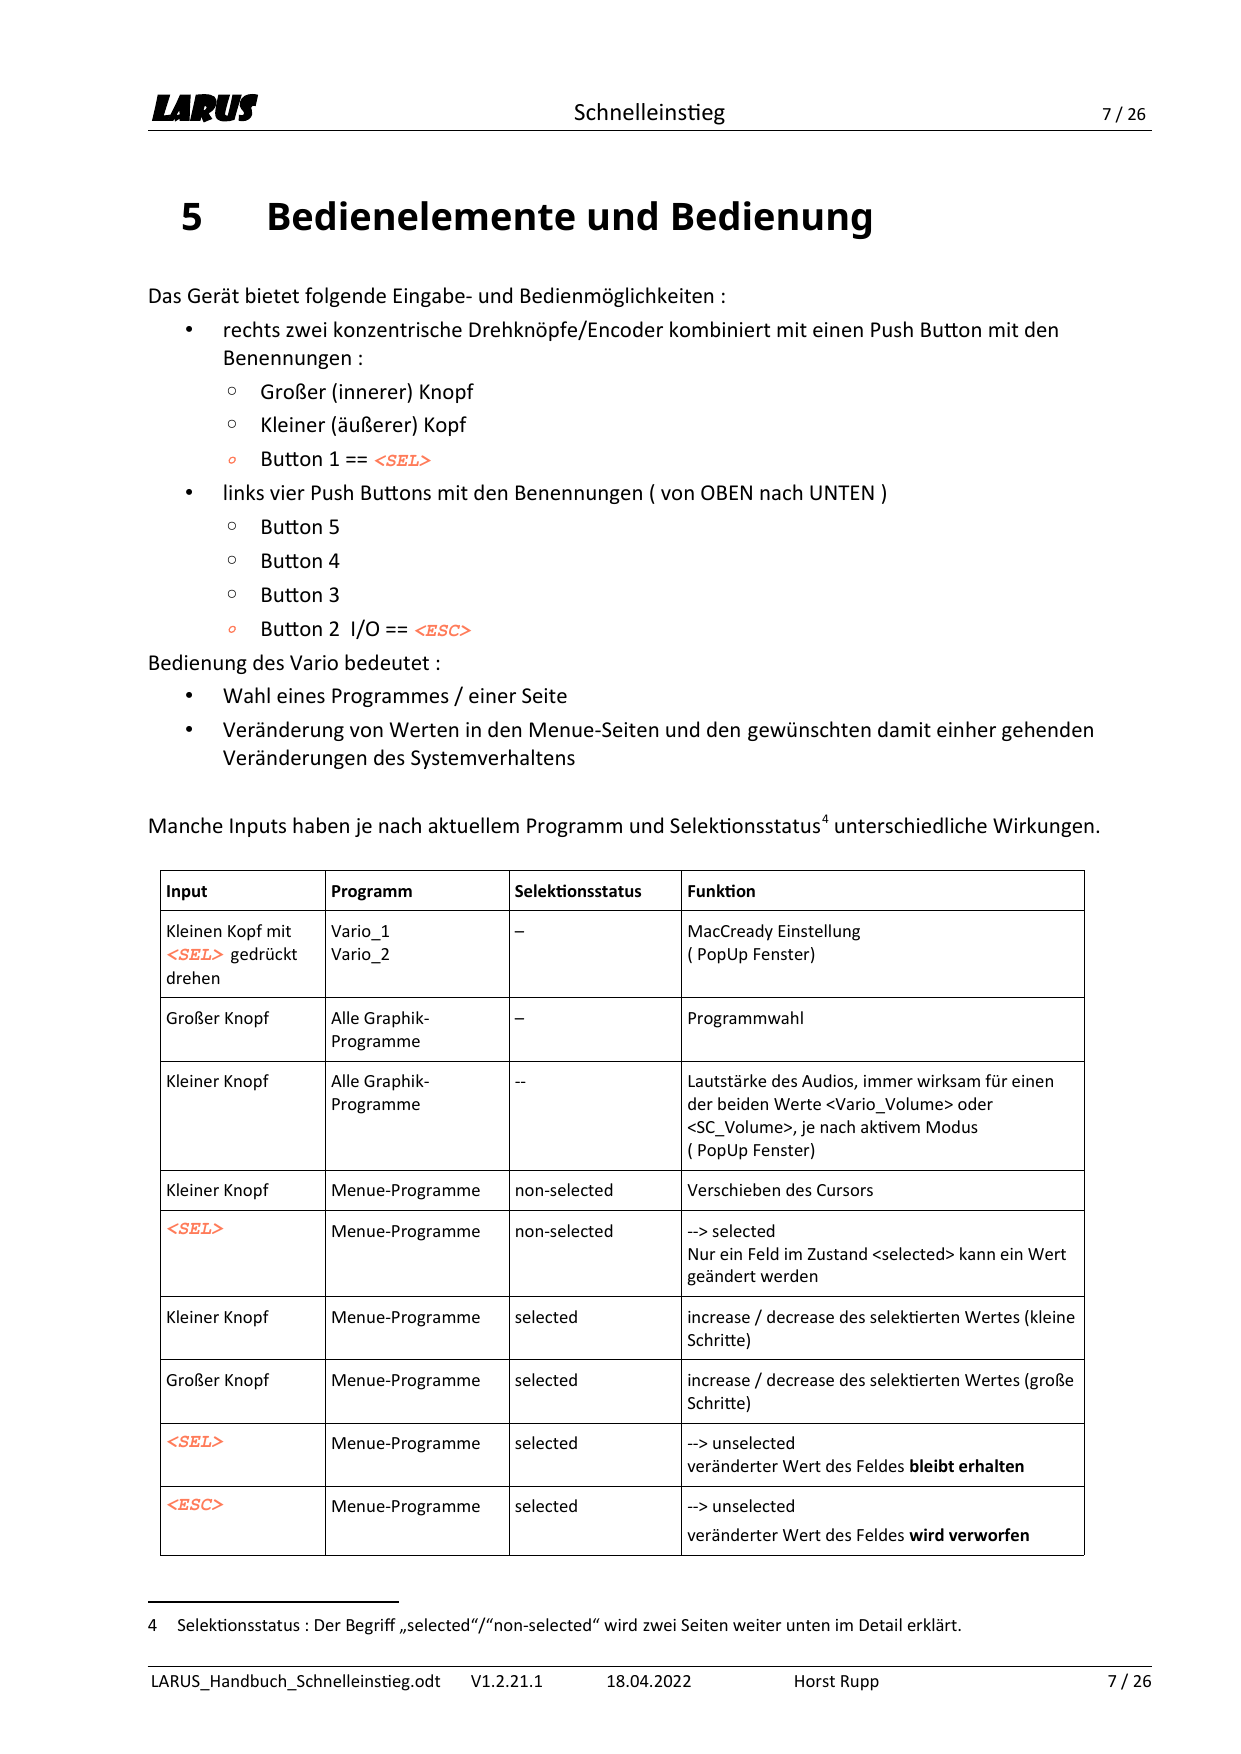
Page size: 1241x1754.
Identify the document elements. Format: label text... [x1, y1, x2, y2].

table_cell Menue-Programme [326, 1211, 509, 1296]
table_cell Menue-Programme [326, 1171, 509, 1210]
list Button 4 [223, 546, 1152, 574]
table_cell selected [510, 1424, 681, 1486]
table_cell Menue-Programme [326, 1360, 509, 1423]
table_cell – [510, 998, 681, 1061]
table_cell Alle Graphik-Programme [326, 998, 509, 1061]
table_cell selected [510, 1297, 681, 1359]
list Button 1 == <SEL> [223, 444, 1152, 472]
table_cell non-selected [510, 1171, 681, 1210]
table_cell increase / decrease des selektierten Wertes (kleine Schritte) [682, 1297, 1084, 1359]
table_cell <SEL> [161, 1211, 325, 1296]
list Button 5 [223, 512, 1152, 540]
table_header Selektionsstatus [510, 871, 681, 910]
table_cell --> selected Nur ein Feld im Zustand <selected> kann ein Wert geändert werden [682, 1211, 1084, 1296]
table_cell Großer Knopf [161, 998, 325, 1061]
table_header Input [161, 871, 325, 910]
table_cell Menue-Programme [326, 1297, 509, 1359]
table_cell Lautstärke des Audios, immer wirksam für einen der beiden Werte <Vario_Volume> oder <SC_Volume>, je nach aktivem Modus ( PopUp Fenster) [682, 1062, 1084, 1170]
table_header Funktion [682, 871, 1084, 910]
table_cell Großer Knopf [161, 1360, 325, 1423]
table_cell --> unselected veränderter Wert des Feldes wird verworfen [682, 1487, 1084, 1555]
list Großer (innerer) Knopf [223, 377, 1152, 405]
list Button 2 I/O == <ESC> [223, 614, 1152, 642]
list links vier Push Buttons mit den Benennungen ( von OBEN nach UNTEN ) [185, 478, 1152, 506]
list rechts zwei konzentrische Drehknöpfe/Encoder kombiniert mit einen Push Button mit den Benennungen : [185, 315, 1152, 371]
table_cell Programmwahl [682, 998, 1084, 1061]
table_cell Kleinen Kopf mit <SEL> gedrückt drehen [161, 911, 325, 997]
table_cell <ESC> [161, 1487, 325, 1555]
text Bedienung des Vario bedeutet : [148, 648, 1152, 676]
table_cell non-selected [510, 1211, 681, 1296]
table_cell Kleiner Knopf [161, 1171, 325, 1210]
text Manche Inputs haben je nach aktuellem Programm und Selektionsstatus unterschiedliche Wirkungen. [148, 811, 1152, 867]
table_cell selected [510, 1487, 681, 1555]
text Selektionsstatus : Der Begriff „selected“/“non-selected“ wird zwei Seiten weiter unten im Detail erklärt. [148, 1614, 1152, 1637]
table_cell <SEL> [161, 1424, 325, 1486]
table_cell Kleiner Knopf [161, 1062, 325, 1170]
table_cell Menue-Programme [326, 1487, 509, 1555]
table_cell MacCready Einstellung ( PopUp Fenster) [682, 911, 1084, 997]
list Wahl eines Programmes / einer Seite [185, 681, 1152, 709]
text Das Gerät bietet folgende Eingabe- und Bedienmöglichkeiten : [148, 281, 1152, 309]
table_cell selected [510, 1360, 681, 1423]
table_cell Menue-Programme [326, 1424, 509, 1486]
table_cell Alle Graphik-Programme [326, 1062, 509, 1170]
table_cell Verschieben des Cursors [682, 1171, 1084, 1210]
table_cell increase / decrease des selektierten Wertes (große Schritte) [682, 1360, 1084, 1423]
list Veränderung von Werten in den Menue-Seiten und den gewünschten damit einher gehenden Veränderungen des Systemverhaltens [185, 715, 1152, 771]
table_cell --> unselected veränderter Wert des Feldes bleibt erhalten [682, 1424, 1084, 1486]
table_cell -- [510, 1062, 681, 1170]
subtitle Bedienelemente und Bedienung [148, 155, 1128, 266]
table_cell Kleiner Knopf [161, 1297, 325, 1359]
list Kleiner (äußerer) Kopf [223, 411, 1152, 439]
list Button 3 [223, 580, 1152, 608]
table_cell Vario_1 Vario_2 [326, 911, 509, 997]
table_cell – [510, 911, 681, 997]
table_header Programm [326, 871, 509, 910]
